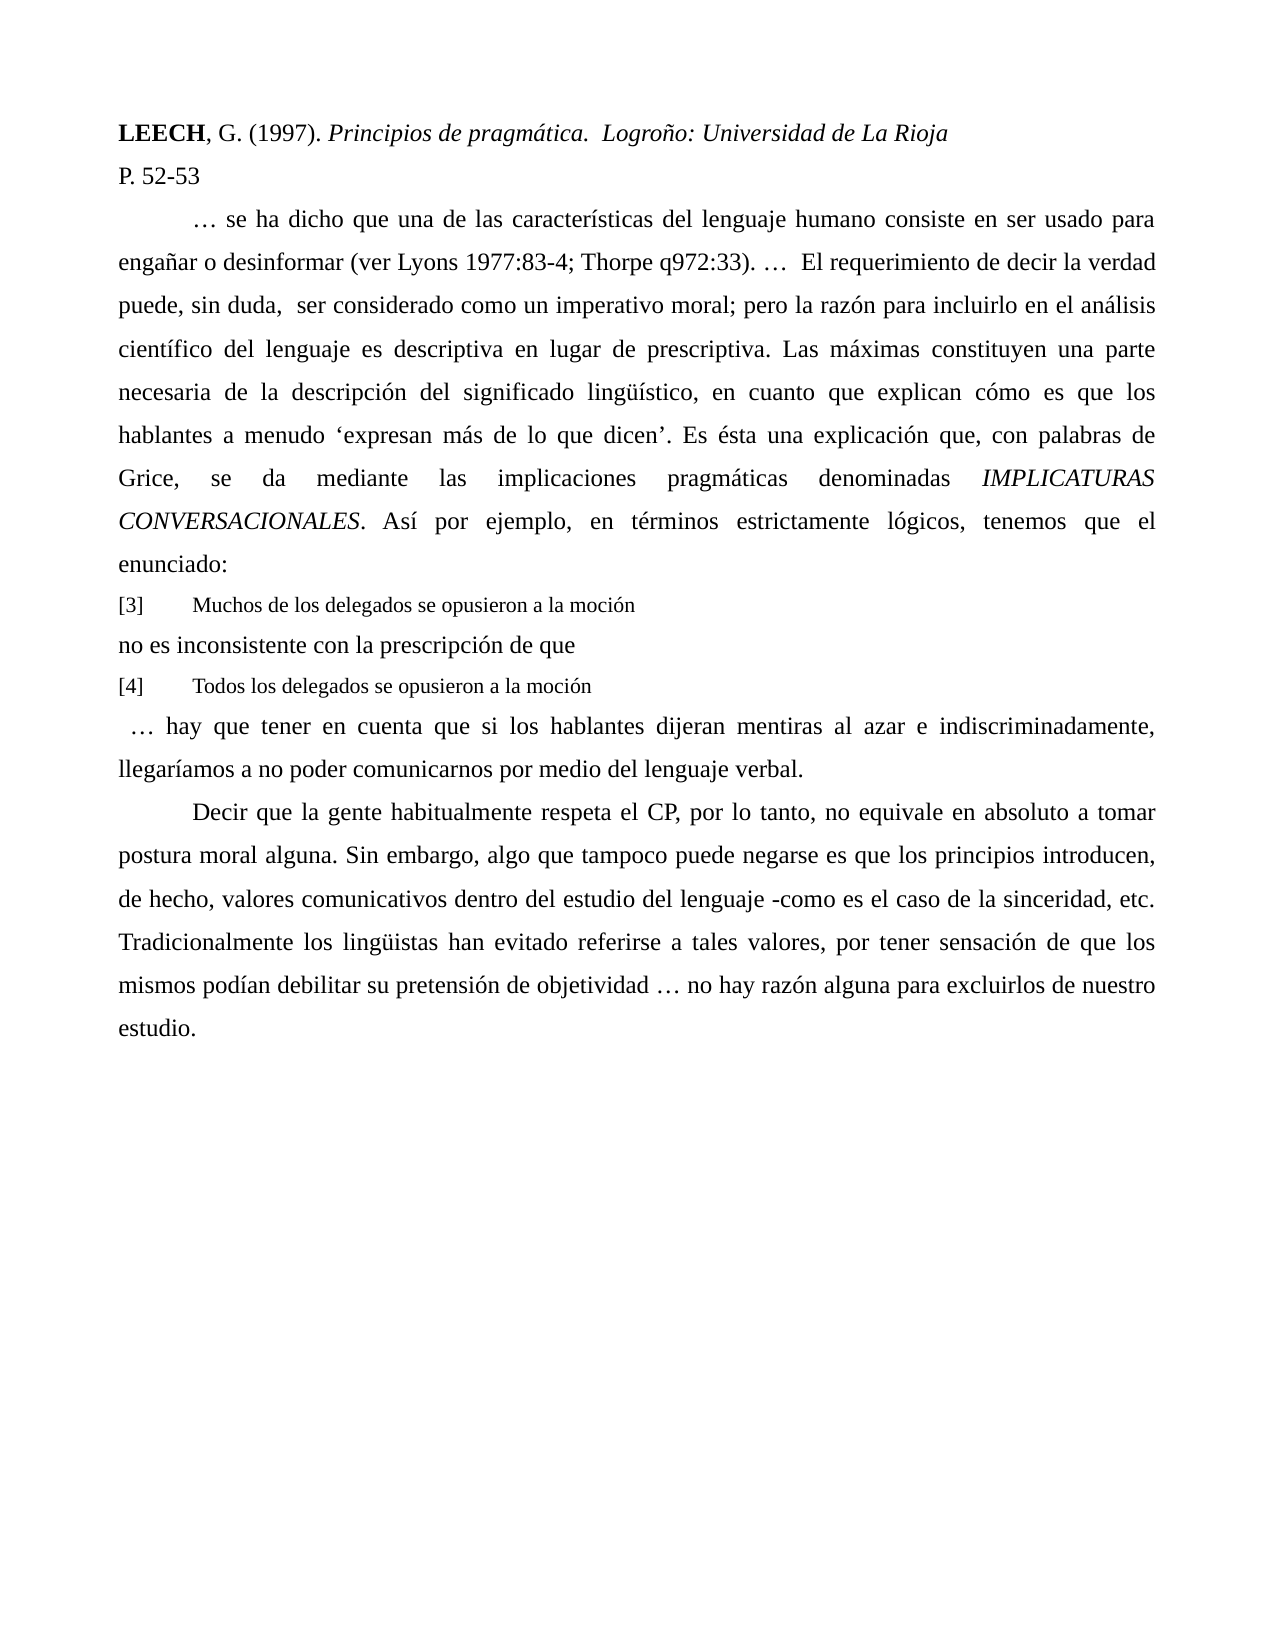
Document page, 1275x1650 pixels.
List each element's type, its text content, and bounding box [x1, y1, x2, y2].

text [3] Muchos de los delegados se opusieron a la moción [118, 592, 1157, 618]
text no es inconsistente con la prescripción de que [118, 630, 1157, 659]
text P. 52-53 [118, 161, 1157, 190]
text … se ha dicho que una de las características del lenguaje humano consiste en ser usado para engañar o desinformar (ver Lyons 1977:83-4; Thorpe q972:33). … El requerimiento de decir la verdad puede, sin duda, ser considerado como un imperativo moral; pero la razón para incluirlo en el análisis científico del lenguaje es descriptiva en lugar de prescriptiva. Las máximas constituyen una parte necesaria de la descripción del significado lingüístico, en cuanto que explican cómo es que los hablantes a menudo ‘expresan más de lo que dicen’. Es ésta una explicación que, con palabras de Grice, se da mediante las implicaciones pragmáticas denominadas IMPLICATURAS CONVERSACIONALES. Así por ejemplo, en términos estrictamente lógicos, tenemos que el enunciado: [118, 204, 1157, 578]
text [4] Todos los delegados se opusieron a la moción [118, 673, 1157, 699]
text Decir que la gente habitualmente respeta el CP, por lo tanto, no equivale en absoluto a tomar postura moral alguna. Sin embargo, algo que tampoco puede negarse es que los principios introducen, de hecho, valores comunicativos dentro del estudio del lenguaje -como es el caso de la sinceridad, etc. Tradicionalmente los lingüistas han evitado referirse a tales valores, por tener sensación de que los mismos podían debilitar su pretensión de objetividad … no hay razón alguna para excluirlos de nuestro estudio. [118, 797, 1157, 1042]
text LEECH, G. (1997). Principios de pragmática. Logroño: Universidad de La Rioja [118, 118, 1157, 147]
text … hay que tener en cuenta que si los hablantes dijeran mentiras al azar e indiscriminadamente, llegaríamos a no poder comunicarnos por medio del lenguaje verbal. [118, 711, 1157, 783]
